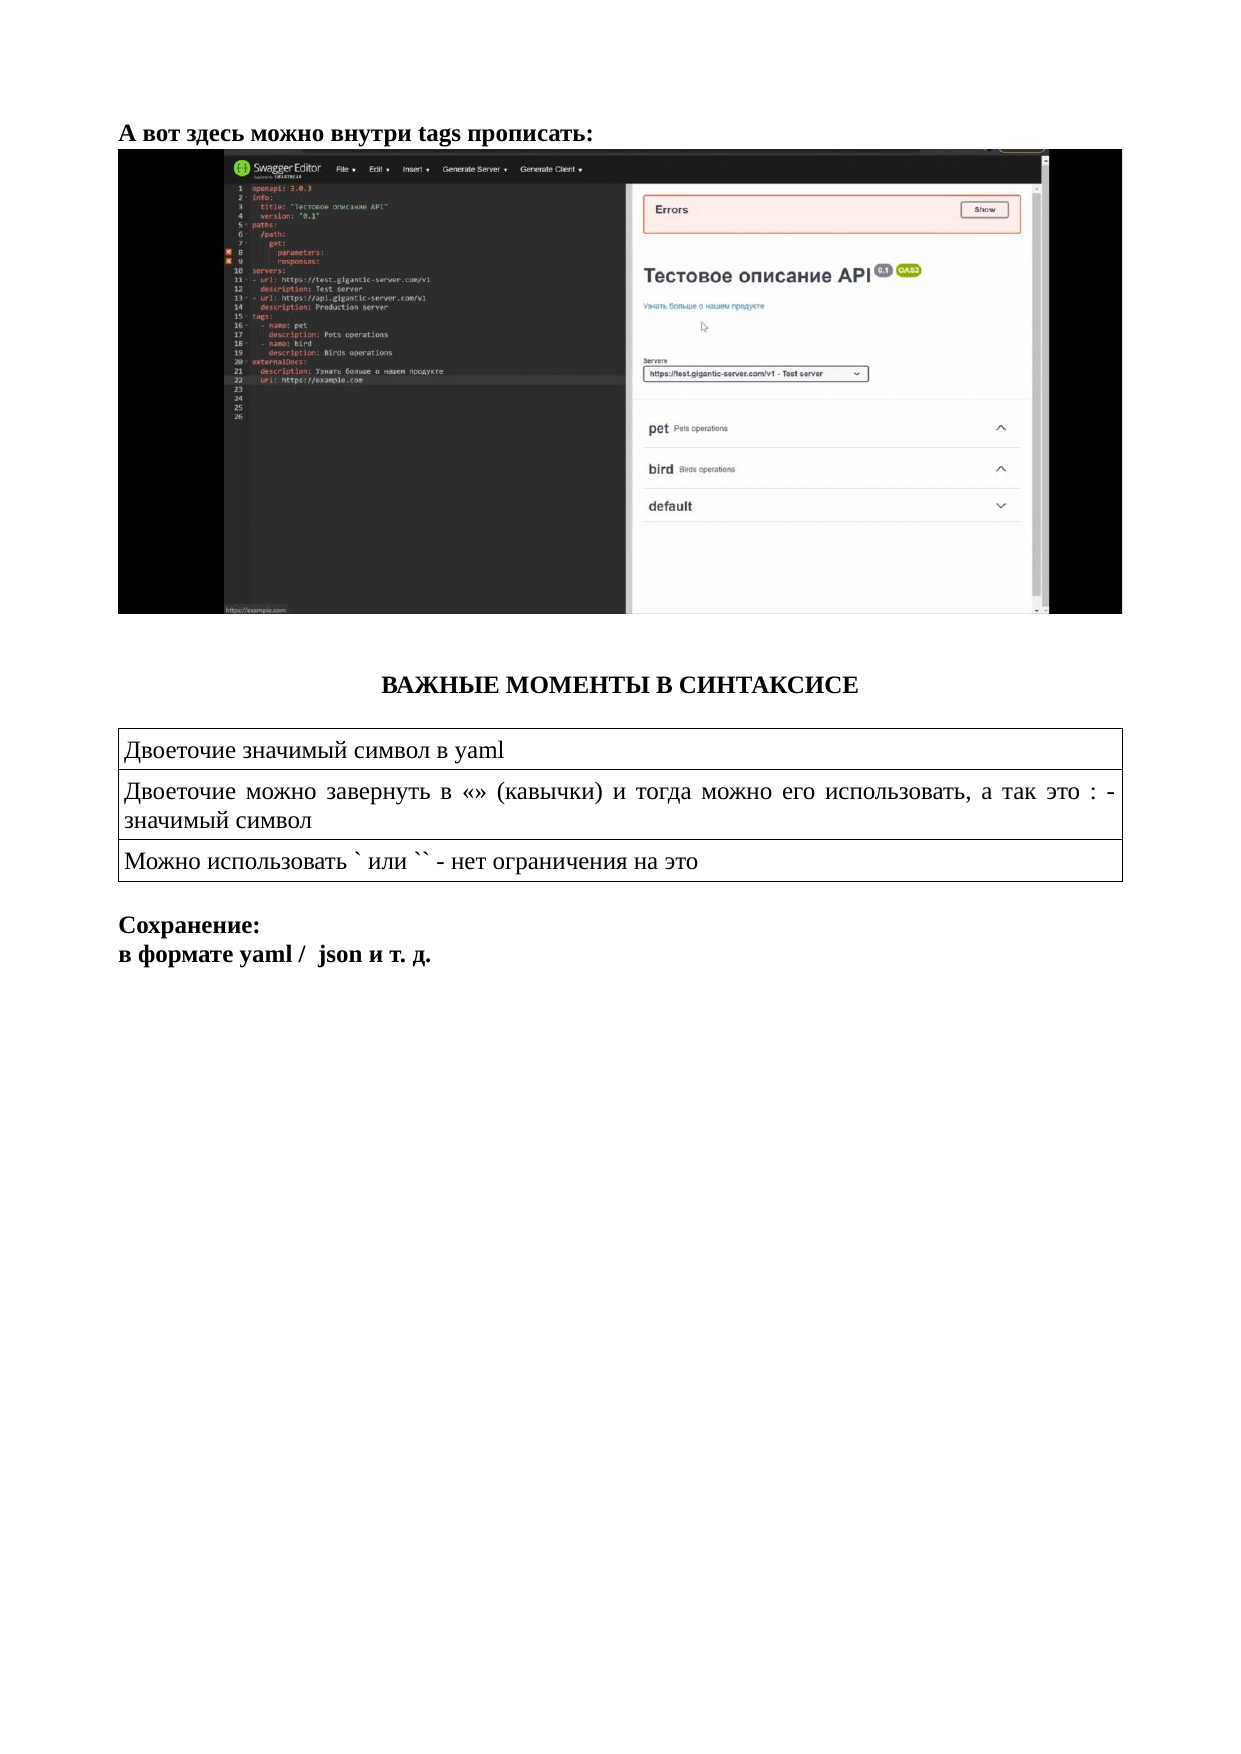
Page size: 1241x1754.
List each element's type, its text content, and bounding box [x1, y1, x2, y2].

table_cell Можно использовать ` или `` - нет ограничения на это [119, 840, 1122, 881]
table_cell Двоеточие можно завернуть в «» (кавычки) и тогда можно его использовать, а так это : - значимый символ [119, 770, 1122, 839]
text ВАЖНЫЕ МОМЕНТЫ В СИНТАКСИСЕ [118, 671, 1122, 699]
text в формате yaml / json и т. д. [118, 939, 1122, 968]
table_header Двоеточие значимый символ в yaml [119, 729, 1122, 769]
text А вот здесь можно внутри tags прописать: [118, 118, 1122, 147]
picture [118, 149, 1123, 614]
text Сохранение: [118, 910, 1122, 939]
